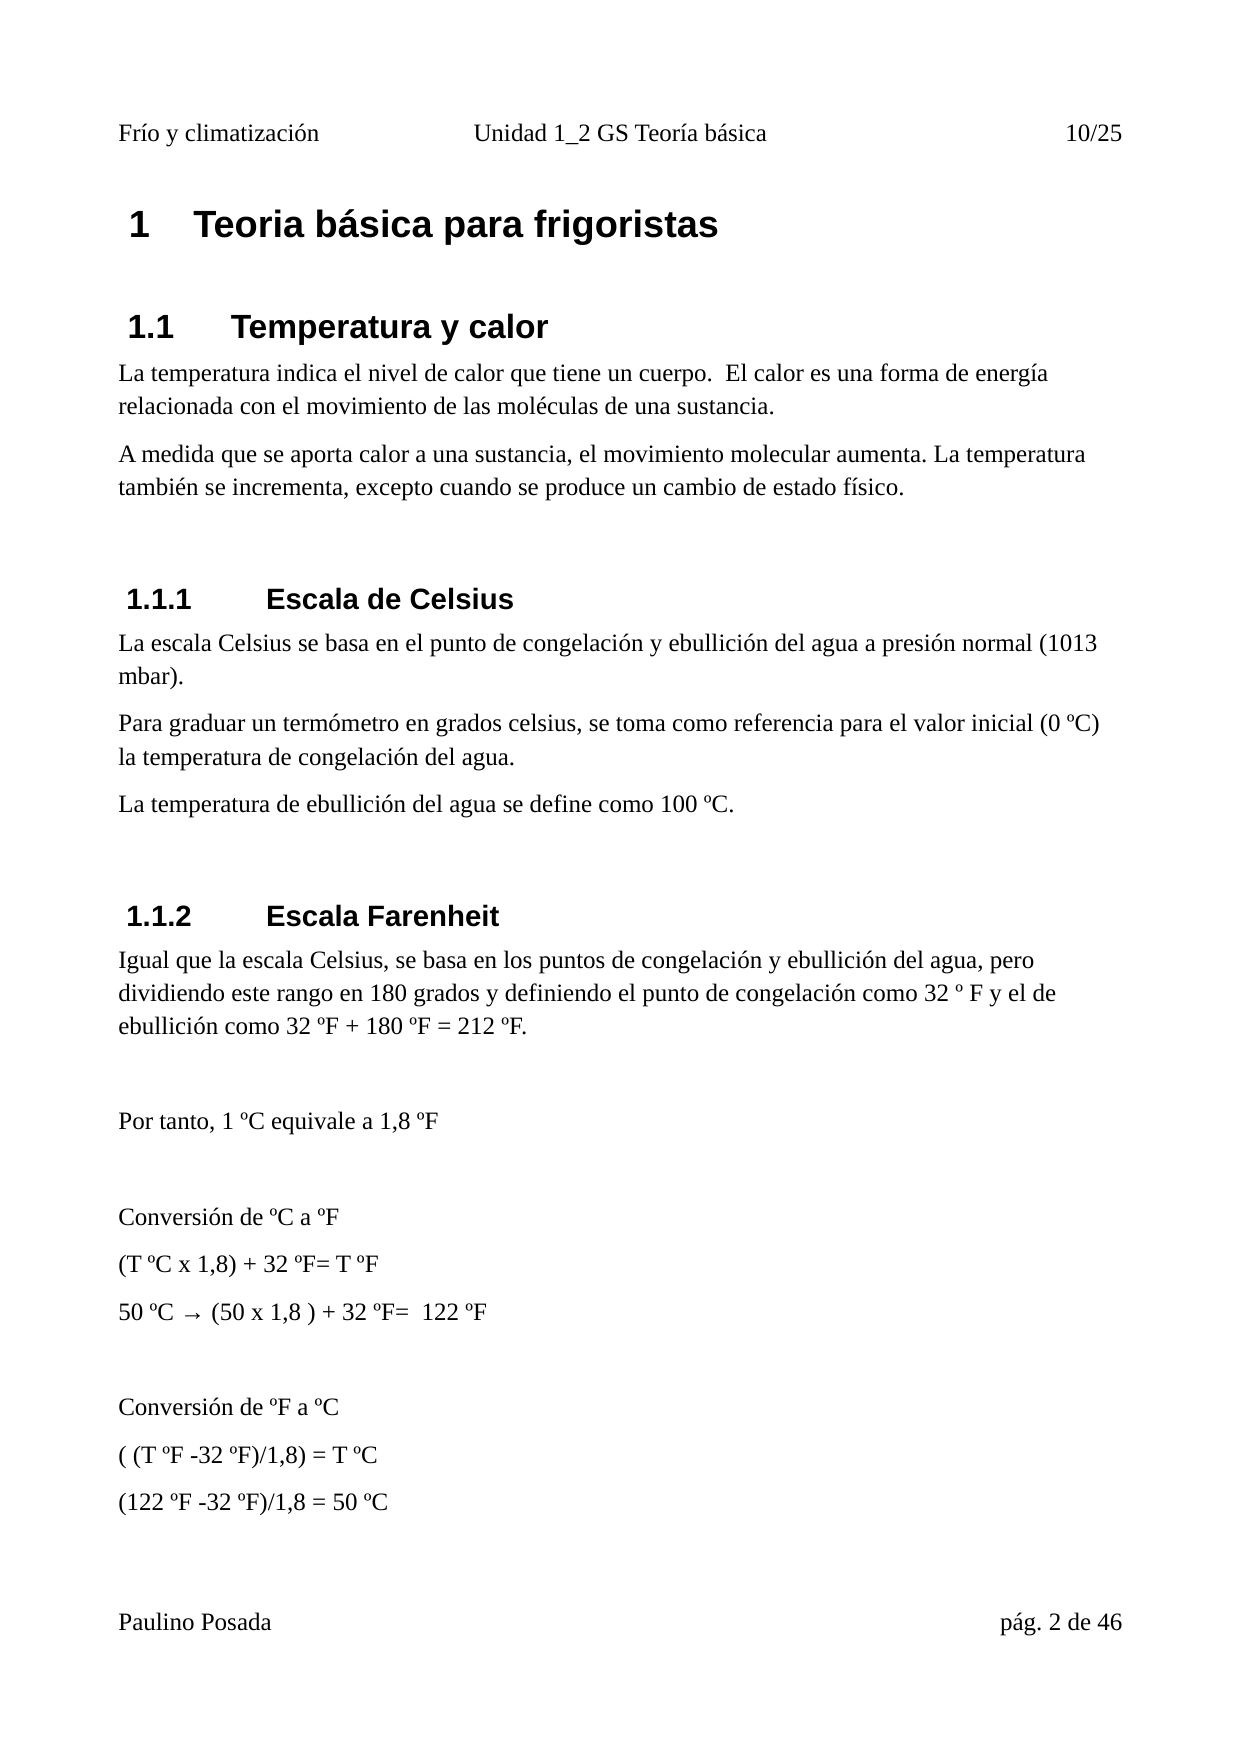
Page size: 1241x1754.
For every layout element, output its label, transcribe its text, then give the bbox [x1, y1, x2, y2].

subtitle Teoria básica para frigoristas [118, 201, 1122, 245]
text La temperatura de ebullición del agua se define como 100 ºC. [118, 789, 1122, 818]
text Conversión de ºF a ºC [118, 1392, 1122, 1421]
text Igual que la escala Celsius, se basa en los puntos de congelación y ebullición del agua, pero dividiendo este rango en 180 grados y definiendo el punto de congelación como 32 º F y el de ebullición como 32 ºF + 180 ºF = 212 ºF. [118, 945, 1122, 1040]
text A medida que se aporta calor a una sustancia, el movimiento molecular aumenta. La temperatura también se incrementa, excepto cuando se produce un cambio de estado físico. [118, 439, 1122, 501]
text La escala Celsius se basa en el punto de congelación y ebullición del agua a presión normal (1013 mbar). [118, 628, 1122, 690]
text (122 ºF -32 ºF)/1,8 = 50 ºC [118, 1487, 1122, 1516]
text Para graduar un termómetro en grados celsius, se toma como referencia para el valor inicial (0 ºC) la temperatura de congelación del agua. [118, 708, 1122, 770]
text ( (T ºF -32 ºF)/1,8) = T ºC [118, 1440, 1122, 1468]
text 50 ºC → (50 x 1,8 ) + 32 ºF= 122 ºF [118, 1297, 1122, 1326]
text Por tanto, 1 ºC equivale a 1,8 ºF [118, 1106, 1122, 1135]
subtitle Escala Farenheit [118, 899, 1122, 933]
subtitle Temperatura y calor [118, 307, 1122, 346]
text (T ºC x 1,8) + 32 ºF= T ºF [118, 1249, 1122, 1278]
text La temperatura indica el nivel de calor que tiene un cuerpo. El calor es una forma de energía relacionada con el movimiento de las moléculas de una sustancia. [118, 358, 1122, 420]
subtitle Escala de Celsius [118, 582, 1122, 615]
text Conversión de ºC a ºF [118, 1202, 1122, 1230]
